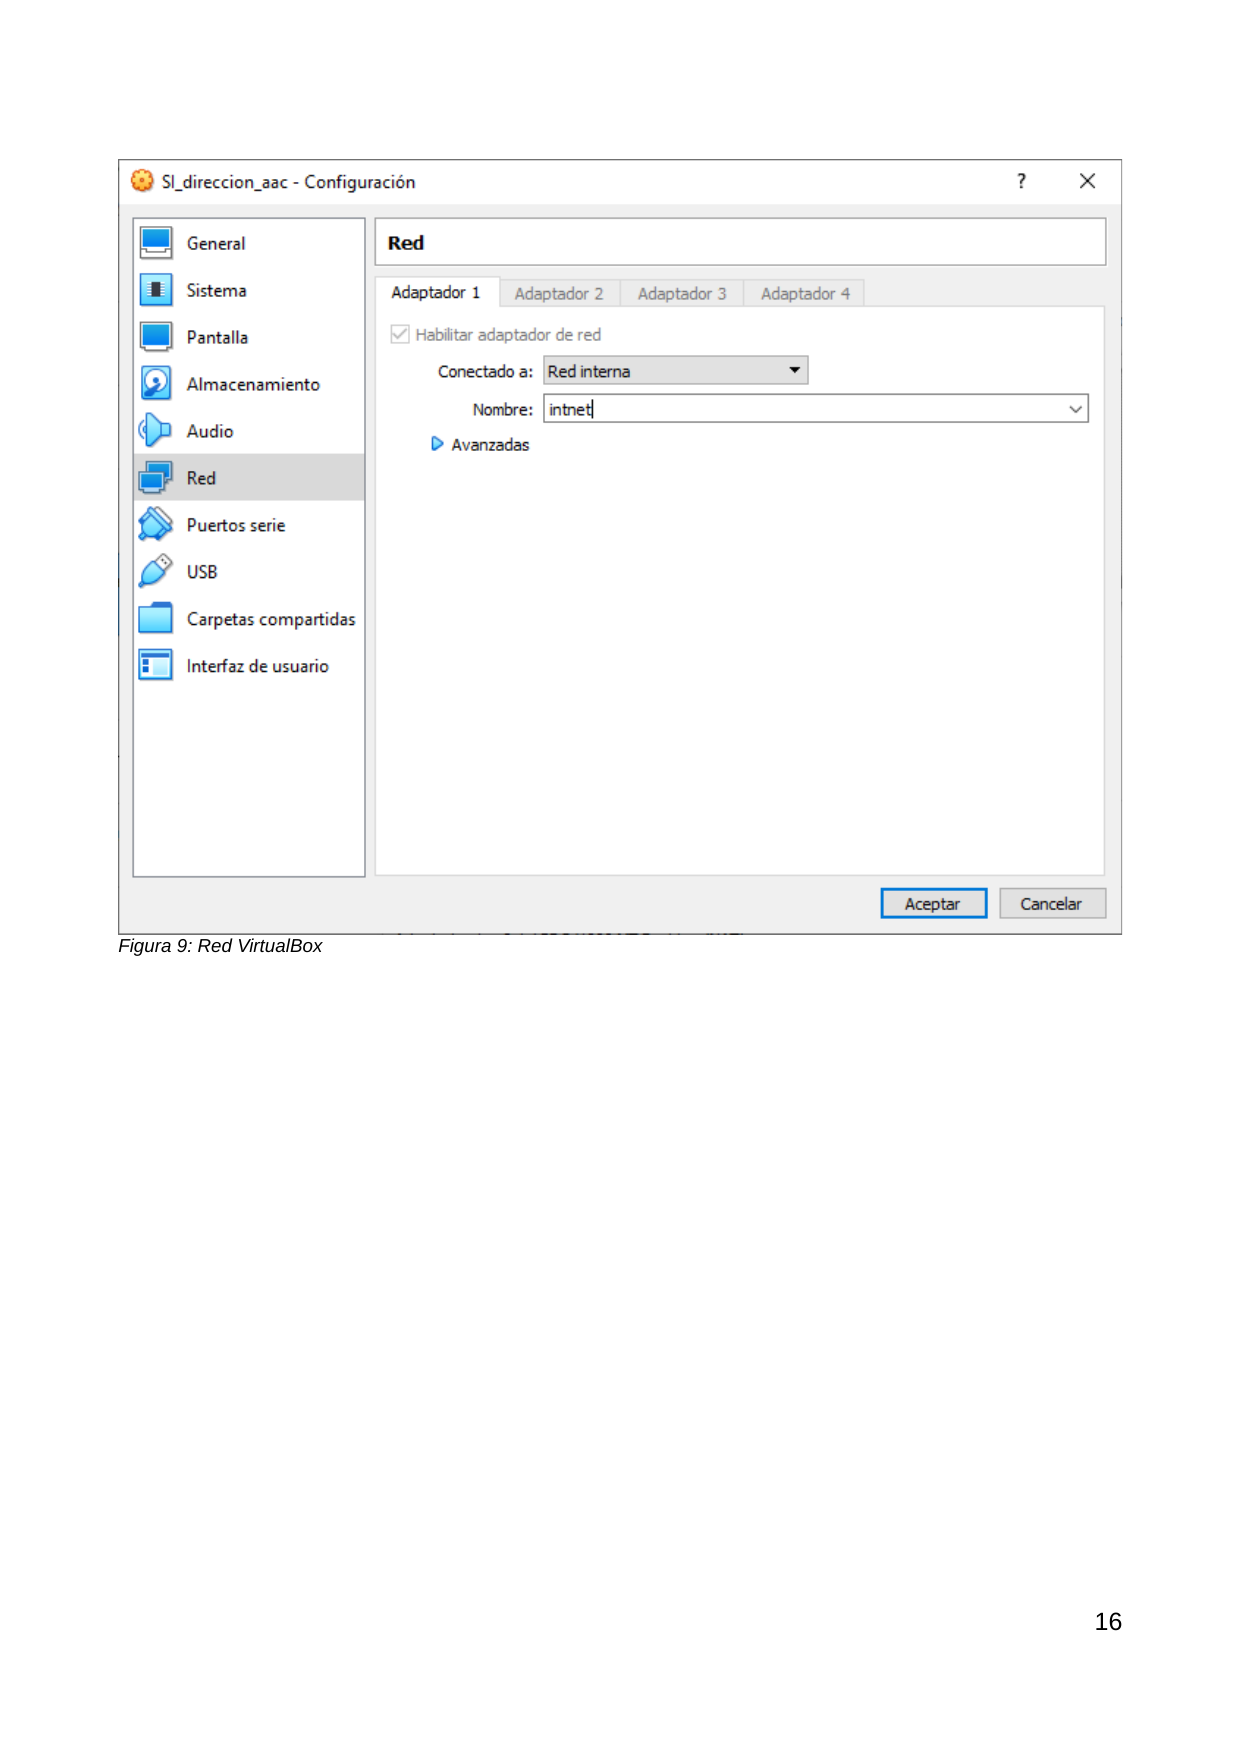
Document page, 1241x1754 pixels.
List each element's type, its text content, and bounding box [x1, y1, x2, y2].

text Figura 9: Red VirtualBox [118, 935, 1122, 956]
picture [118, 159, 1123, 935]
